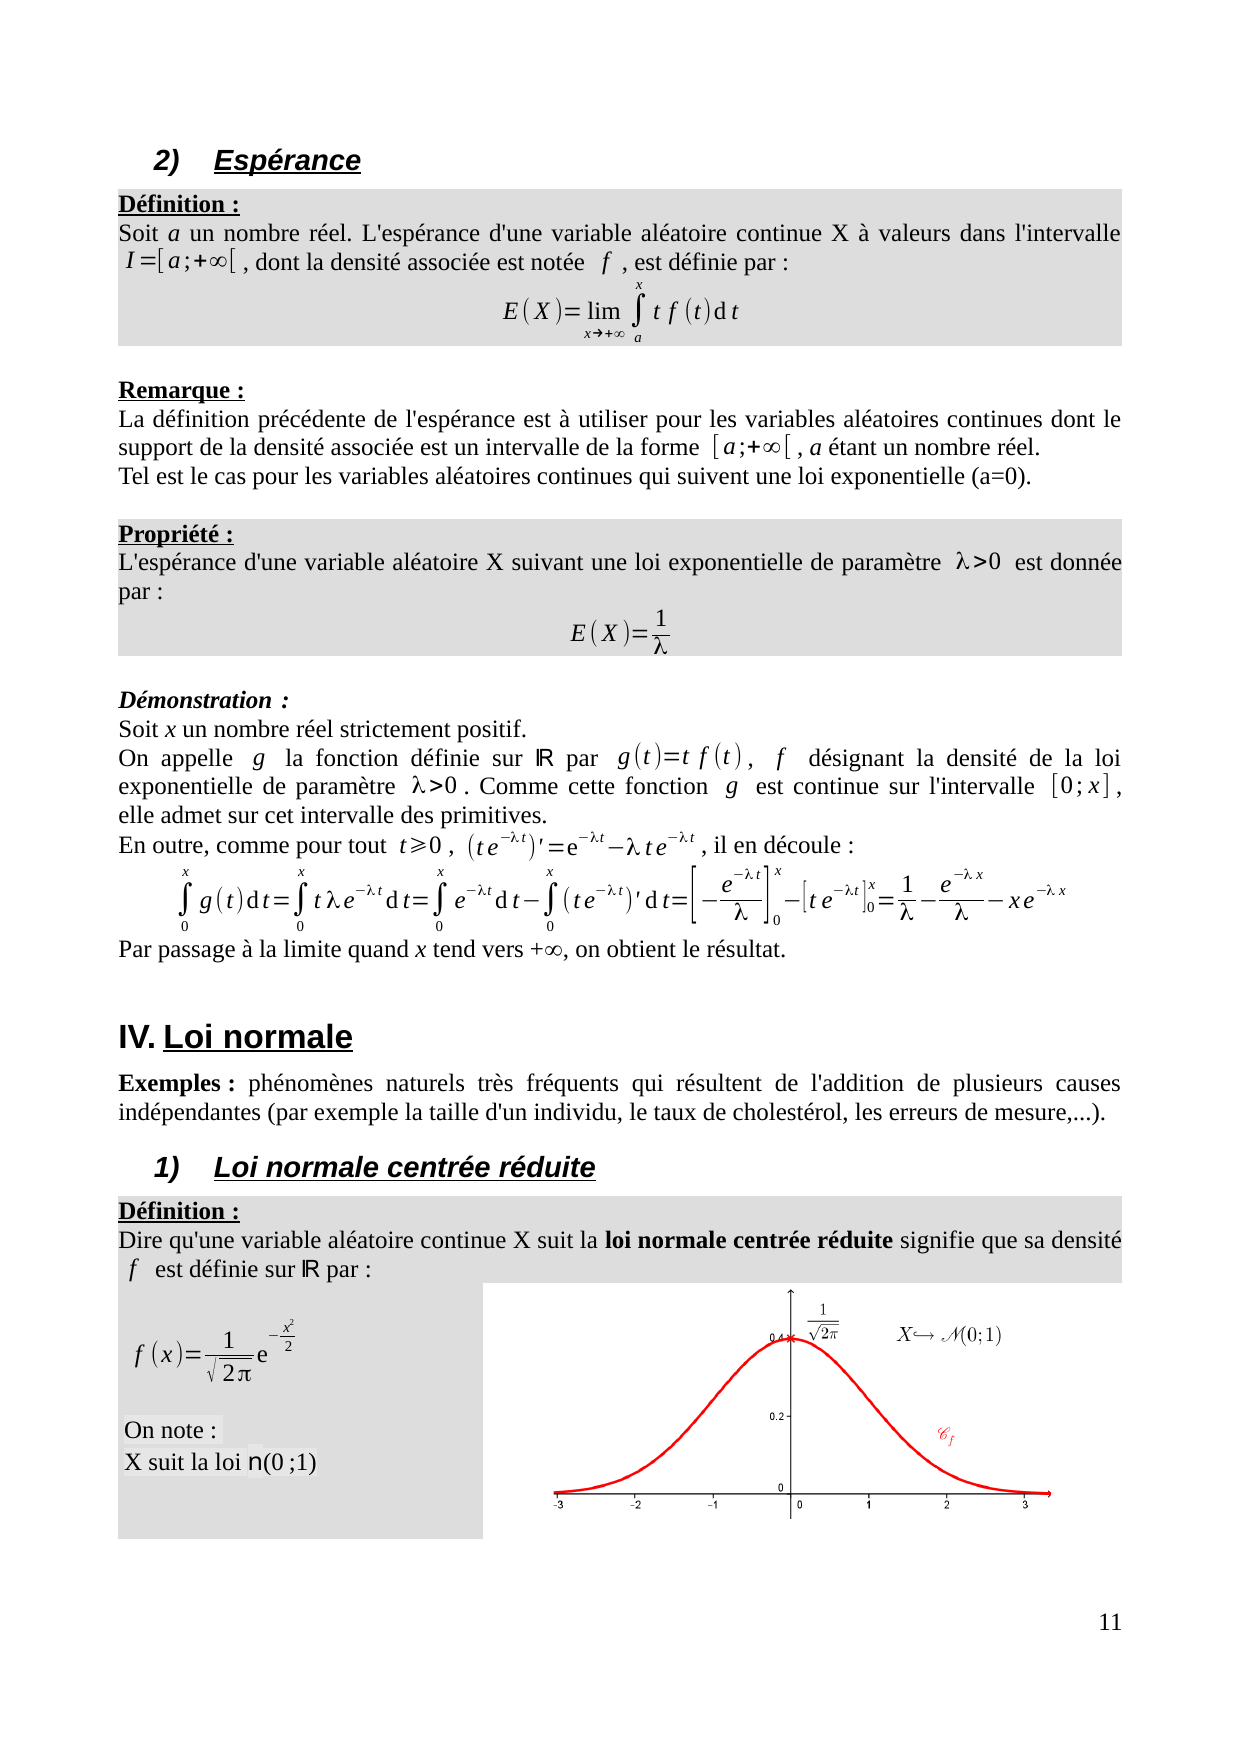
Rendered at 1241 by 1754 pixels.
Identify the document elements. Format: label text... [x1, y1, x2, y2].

text La définition précédente de l'espérance est à utiliser pour les variables aléatoires continues dont le support de la densité associée est un intervalle de la forme , a étant un nombre réel. [118, 404, 1122, 461]
table_header On note : X suit la loi n(0 ;1) [118, 1283, 483, 1539]
text L'espérance d'une variable aléatoire X suivant une loi exponentielle de paramètre est donnée par : [118, 547, 1122, 605]
subtitle Loi normale centrée réduite [153, 1150, 1122, 1184]
subtitle Loi normale [118, 1017, 1122, 1055]
text Tel est le cas pour les variables aléatoires continues qui suivent une loi exponentielle (a=0). [118, 461, 1122, 490]
text Remarque : [118, 375, 1122, 404]
text Par passage à la limite quand x tend vers +∞, on obtient le résultat. [118, 934, 1122, 963]
text Dire qu'une variable aléatoire continue X suit la loi normale centrée réduite signifie que sa densité est définie sur ℝ par : [118, 1225, 1122, 1283]
subtitle Espérance [153, 143, 1122, 177]
text Démonstration : [118, 685, 1122, 714]
text Soit a un nombre réel. L'espérance d'une variable aléatoire continue X à valeurs dans l'intervalle , dont la densité associée est notée , est définie par : [118, 218, 1122, 275]
table_header [483, 1283, 1122, 1539]
text En outre, comme pour tout , , il en découle : [118, 829, 1122, 861]
text Définition : [118, 189, 1122, 218]
text Définition : [118, 1196, 1122, 1225]
text Soit x un nombre réel strictement positif. [118, 714, 1122, 743]
text On appelle la fonction définie sur ℝ par , désignant la densité de la loi exponentielle de paramètre . Comme cette fonction est continue sur l'intervalle , elle admet sur cet intervalle des primitives. [118, 743, 1122, 829]
text Exemples : phénomènes naturels très fréquents qui résultent de l'addition de plusieurs causes indépendantes (par exemple la taille d'un individu, le taux de cholestérol, les erreurs de mesure,...). [118, 1068, 1122, 1125]
text Propriété : [118, 519, 1122, 547]
